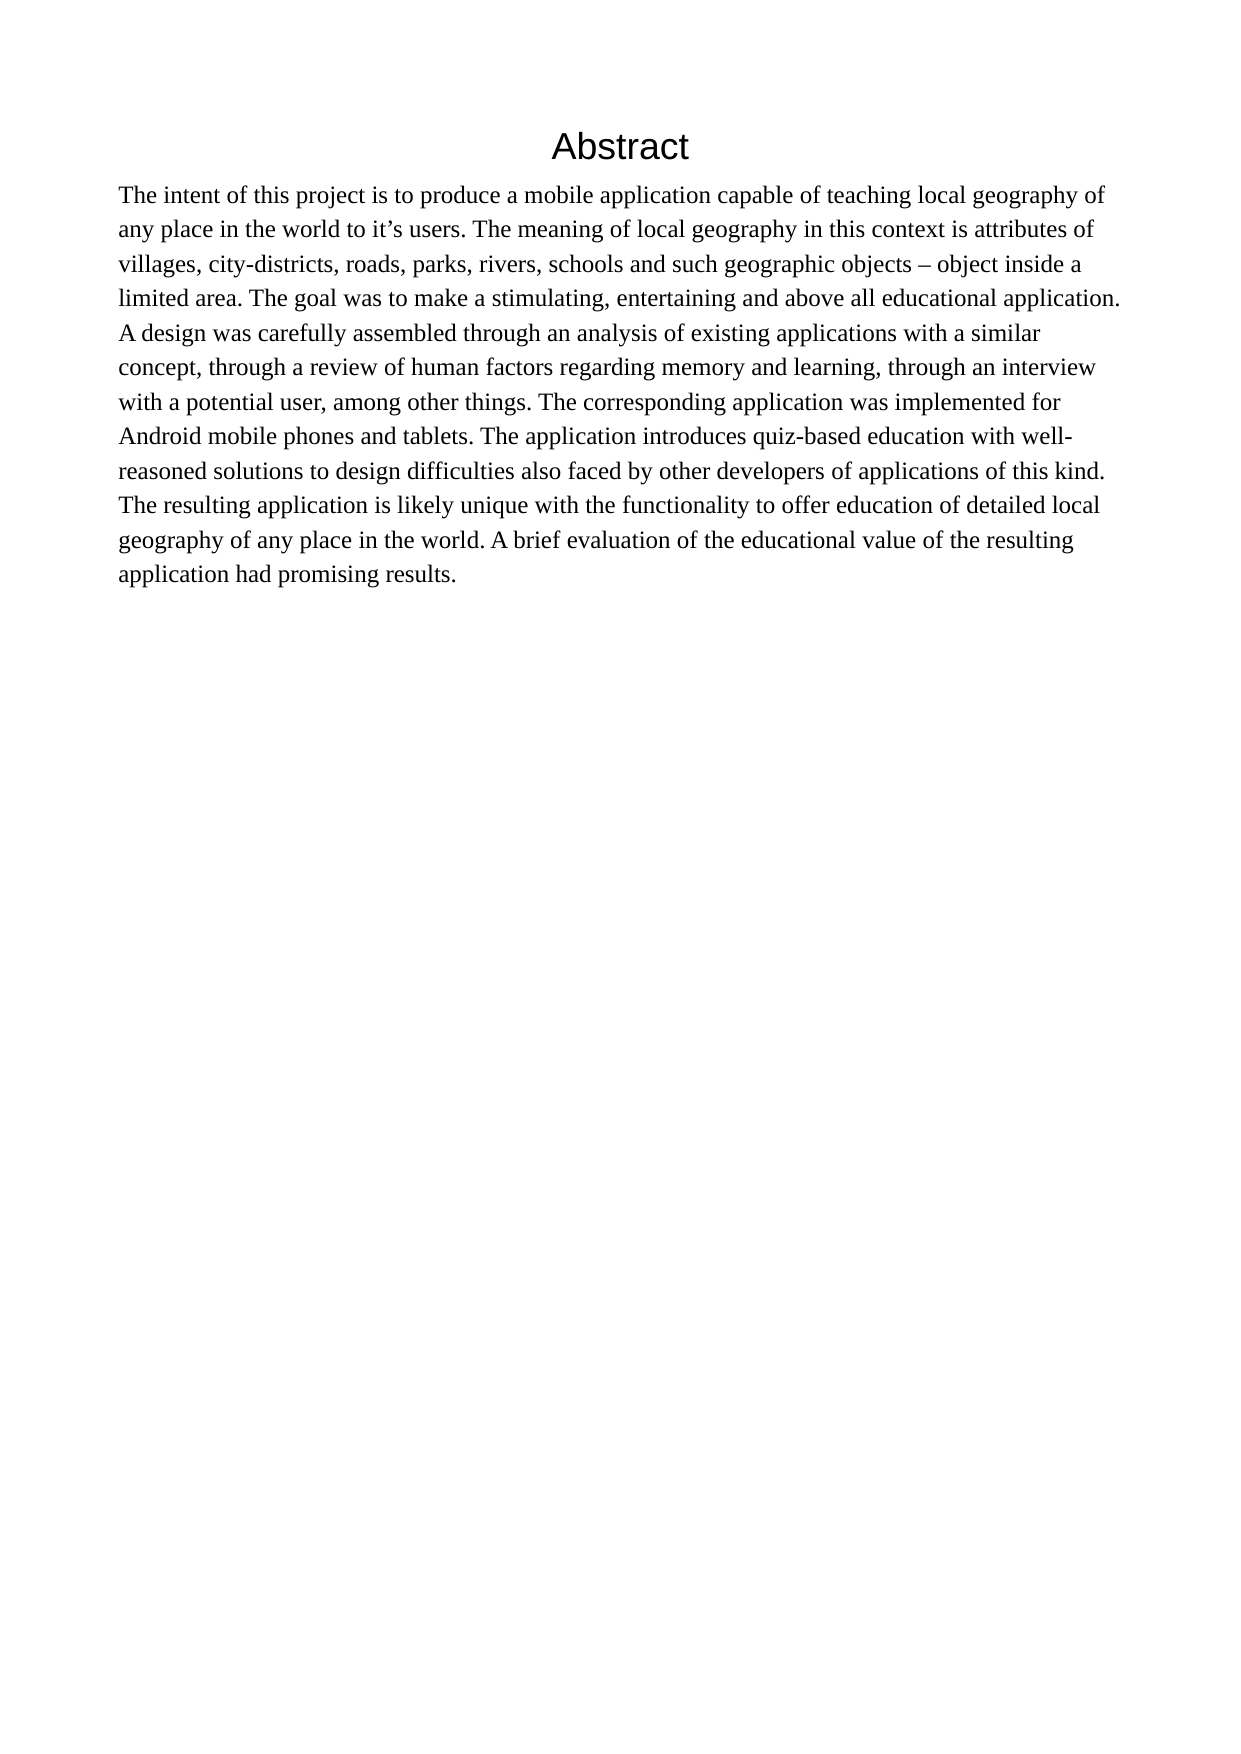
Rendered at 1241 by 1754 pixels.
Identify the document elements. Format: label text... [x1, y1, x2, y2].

subtitle Abstract [118, 124, 1122, 167]
text The intent of this project is to produce a mobile application capable of teaching local geography of any place in the world to it’s users. The meaning of local geography in this context is attributes of villages, city-districts, roads, parks, rivers, schools and such geographic objects – object inside a limited area. The goal was to make a stimulating, entertaining and above all educational application. A design was carefully assembled through an analysis of existing applications with a similar concept, through a review of human factors regarding memory and learning, through an interview with a potential user, among other things. The corresponding application was implemented for Android mobile phones and tablets. The application introduces quiz-based education with well-reasoned solutions to design difficulties also faced by other developers of applications of this kind. The resulting application is likely unique with the functionality to offer education of detailed local geography of any place in the world. A brief evaluation of the educational value of the resulting application had promising results. [118, 180, 1122, 588]
